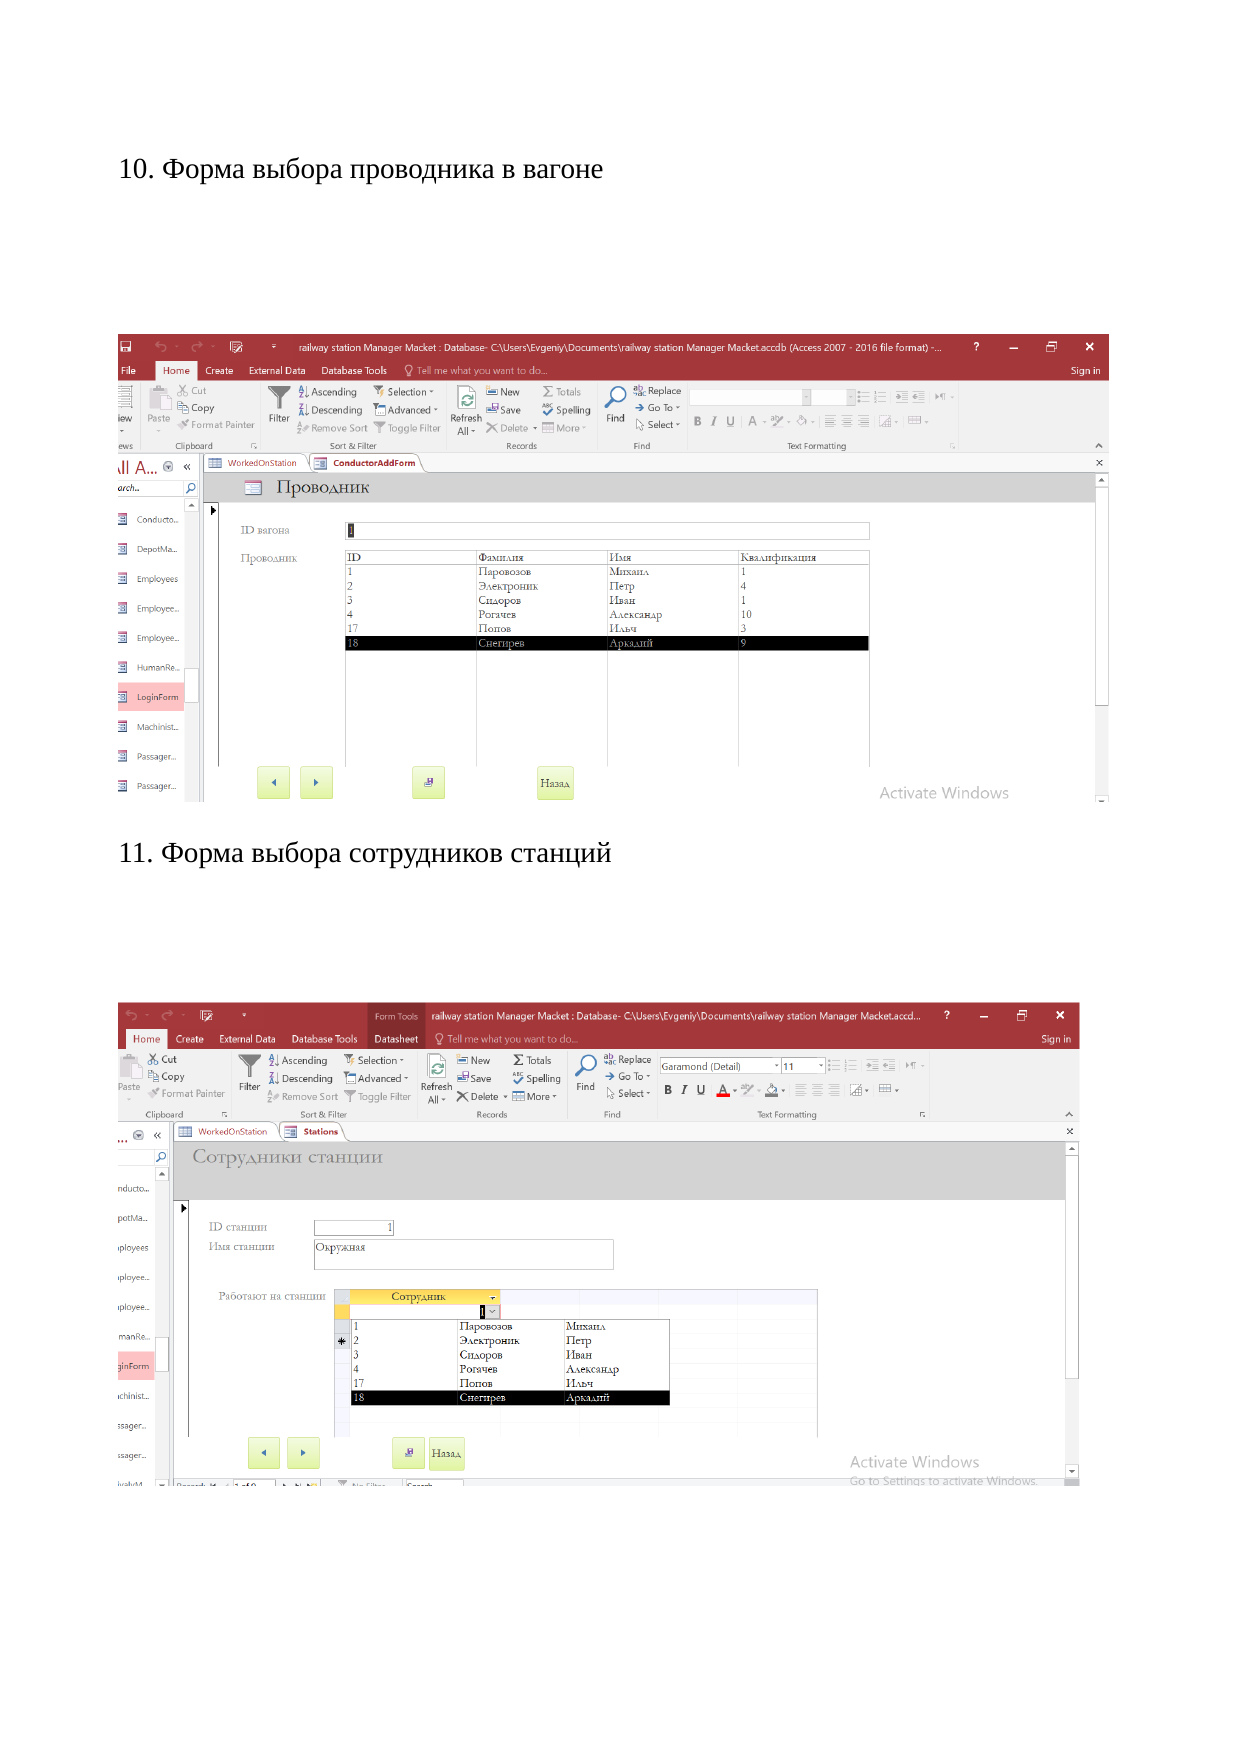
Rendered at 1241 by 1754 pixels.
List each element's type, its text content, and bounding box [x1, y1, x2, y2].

text 10. Форма выбора проводника в вагоне [118, 152, 1122, 185]
picture [118, 869, 1123, 1486]
picture [118, 185, 1123, 802]
text 11. Форма выбора сотрудников станций [118, 836, 1122, 869]
